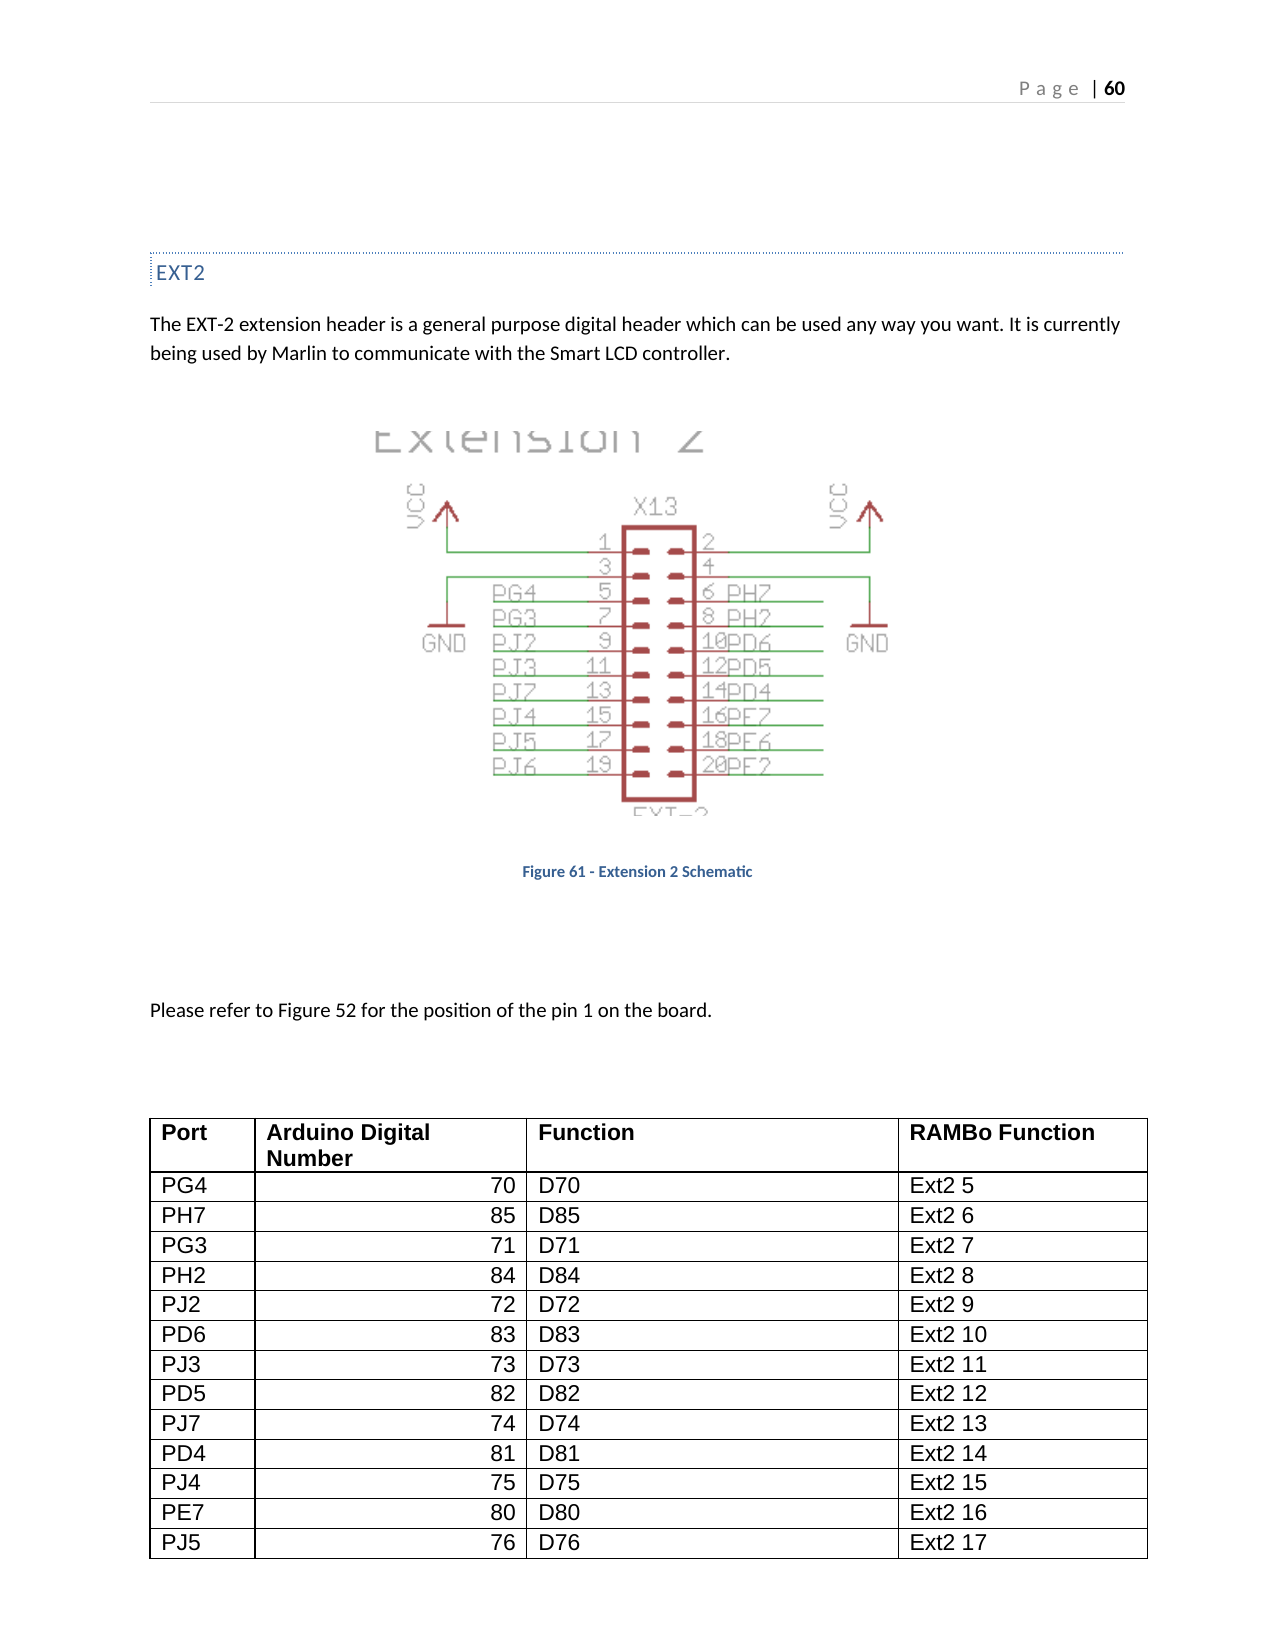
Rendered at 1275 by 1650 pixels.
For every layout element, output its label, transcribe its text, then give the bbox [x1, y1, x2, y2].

table_cell D70 [527, 1173, 898, 1201]
table_cell D71 [527, 1232, 898, 1261]
table_cell D84 [527, 1262, 898, 1290]
table_cell 83 [256, 1321, 526, 1349]
table_cell PJ2 [151, 1291, 254, 1320]
table_cell 85 [256, 1202, 526, 1231]
table_header Function [527, 1119, 898, 1171]
table_cell 74 [256, 1410, 526, 1439]
table_cell 70 [256, 1173, 526, 1201]
table_cell PJ7 [151, 1410, 254, 1439]
table_cell D85 [527, 1202, 898, 1231]
table_cell Ext2 5 [899, 1173, 1147, 1201]
table_cell 76 [256, 1529, 526, 1557]
table_cell PG4 [151, 1173, 254, 1201]
table_cell 73 [256, 1351, 526, 1379]
text The EXT-2 extension header is a general purpose digital header which can be used any way you want. It is currently being used by Marlin to communicate with the Smart LCD controller. [150, 311, 1125, 365]
table_cell D83 [527, 1321, 898, 1349]
table_cell Ext2 13 [899, 1410, 1147, 1439]
table_cell Ext2 14 [899, 1440, 1147, 1468]
table_cell 72 [256, 1291, 526, 1320]
table_cell PD5 [151, 1380, 254, 1409]
table_header Port [151, 1119, 254, 1171]
table_cell D76 [527, 1529, 898, 1557]
table_cell Ext2 15 [899, 1469, 1147, 1498]
table_cell PJ5 [151, 1529, 254, 1557]
table_cell 75 [256, 1469, 526, 1498]
table_cell D75 [527, 1469, 898, 1498]
table_cell PJ3 [151, 1351, 254, 1379]
table_cell Ext2 9 [899, 1291, 1147, 1320]
table_cell 84 [256, 1262, 526, 1290]
table_cell D74 [527, 1410, 898, 1439]
table_cell 71 [256, 1232, 526, 1261]
table_cell PH2 [151, 1262, 254, 1290]
table_cell PG3 [151, 1232, 254, 1261]
table_cell PD6 [151, 1321, 254, 1349]
table_cell PE7 [151, 1499, 254, 1528]
table_cell D82 [527, 1380, 898, 1409]
table_cell 82 [256, 1380, 526, 1409]
table_cell Ext2 12 [899, 1380, 1147, 1409]
table_cell D80 [527, 1499, 898, 1528]
text Please refer to Figure 52 for the position of the pin 1 on the board. [150, 997, 1125, 1022]
table_cell Ext2 7 [899, 1232, 1147, 1261]
table_cell PH7 [151, 1202, 254, 1231]
table_cell Ext2 16 [899, 1499, 1147, 1528]
table_cell 81 [256, 1440, 526, 1468]
table_cell Ext2 10 [899, 1321, 1147, 1349]
table_cell 80 [256, 1499, 526, 1528]
table_cell D72 [527, 1291, 898, 1320]
table_cell D81 [527, 1440, 898, 1468]
table_header RAMBo Function [899, 1119, 1147, 1171]
table_cell D73 [527, 1351, 898, 1379]
table_cell PJ4 [151, 1469, 254, 1498]
subtitle EXT2 [150, 252, 1125, 286]
table_cell PD4 [151, 1440, 254, 1468]
text Figure 61 - Extension 2 Schematic [150, 861, 1125, 881]
table_cell Ext2 6 [899, 1202, 1147, 1231]
table_cell Ext2 8 [899, 1262, 1147, 1290]
table_cell Ext2 11 [899, 1351, 1147, 1379]
table_cell Ext2 17 [899, 1529, 1147, 1557]
table_header Arduino Digital Number [256, 1119, 526, 1171]
